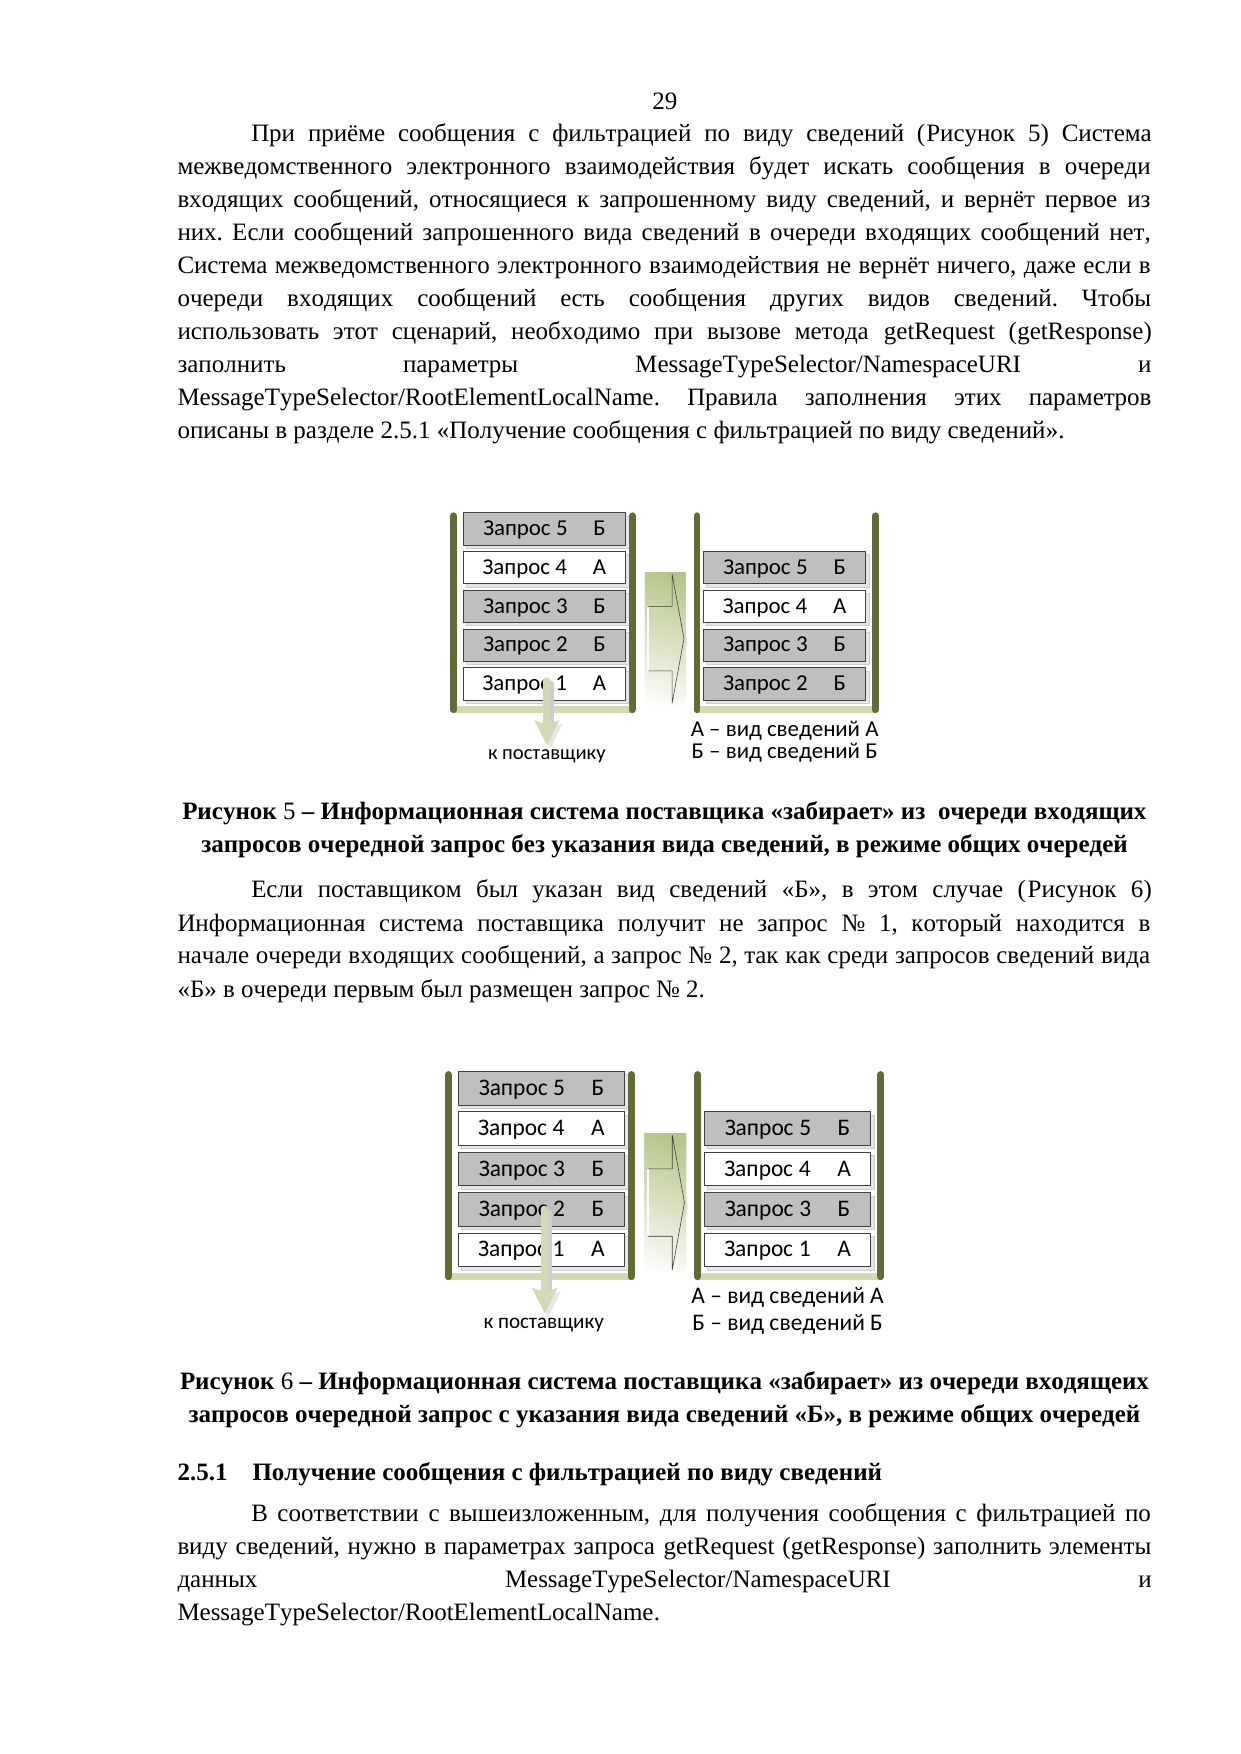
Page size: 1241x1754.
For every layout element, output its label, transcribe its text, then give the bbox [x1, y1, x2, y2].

text В соответствии с вышеизложенным, для получения сообщения с фильтрацией по виду сведений, нужно в параметрах запроса getRequest (getResponse) заполнить элементы данных MessageTypeSelector/NamespaceURI и MessageTypeSelector/RootElementLocalName. [177, 1498, 1152, 1626]
text При приёме сообщения с фильтрацией по виду сведений (Рисунок 55555) Система межведомственного электронного взаимодействия будет искать сообщения в очереди входящих сообщений, относящиеся к запрошенному виду сведений, и вернёт первое из них. Если сообщений запрошенного вида сведений в очереди входящих сообщений нет, Система межведомственного электронного взаимодействия не вернёт ничего, даже если в очереди входящих сообщений есть сообщения других видов сведений. Чтобы использовать этот сценарий, необходимо при вызове метода getRequest (getResponse) заполнить параметры MessageTypeSelector/NamespaceURI и MessageTypeSelector/RootElementLocalName. Правила заполнения этих параметров описаны в разделе 2.5.1 «Получение сообщения с фильтрацией по виду сведений». [177, 118, 1152, 444]
text Если поставщиком был указан вид сведений «Б», в этом случае (Рисунок 6) Информационная система поставщика получит не запрос № 1, который находится в начале очереди входящих сообщений, а запрос № 2, так как среди запросов сведений вида «Б» в очереди первым был размещен запрос № 2. [177, 874, 1152, 1002]
text Рисунок 6 – Информационная система поставщика «забирает» из очереди входящеих запросов очередной запрос с указания вида сведений «Б», в режиме общих очередей [177, 1366, 1152, 1428]
text Рисунок 5 – Информационная система поставщика «забирает» из очереди входящих запросов очередной запрос без указания вида сведений, в режиме общих очередей [177, 796, 1152, 858]
subtitle Получение сообщения с фильтрацией по виду сведений [177, 1457, 1152, 1486]
